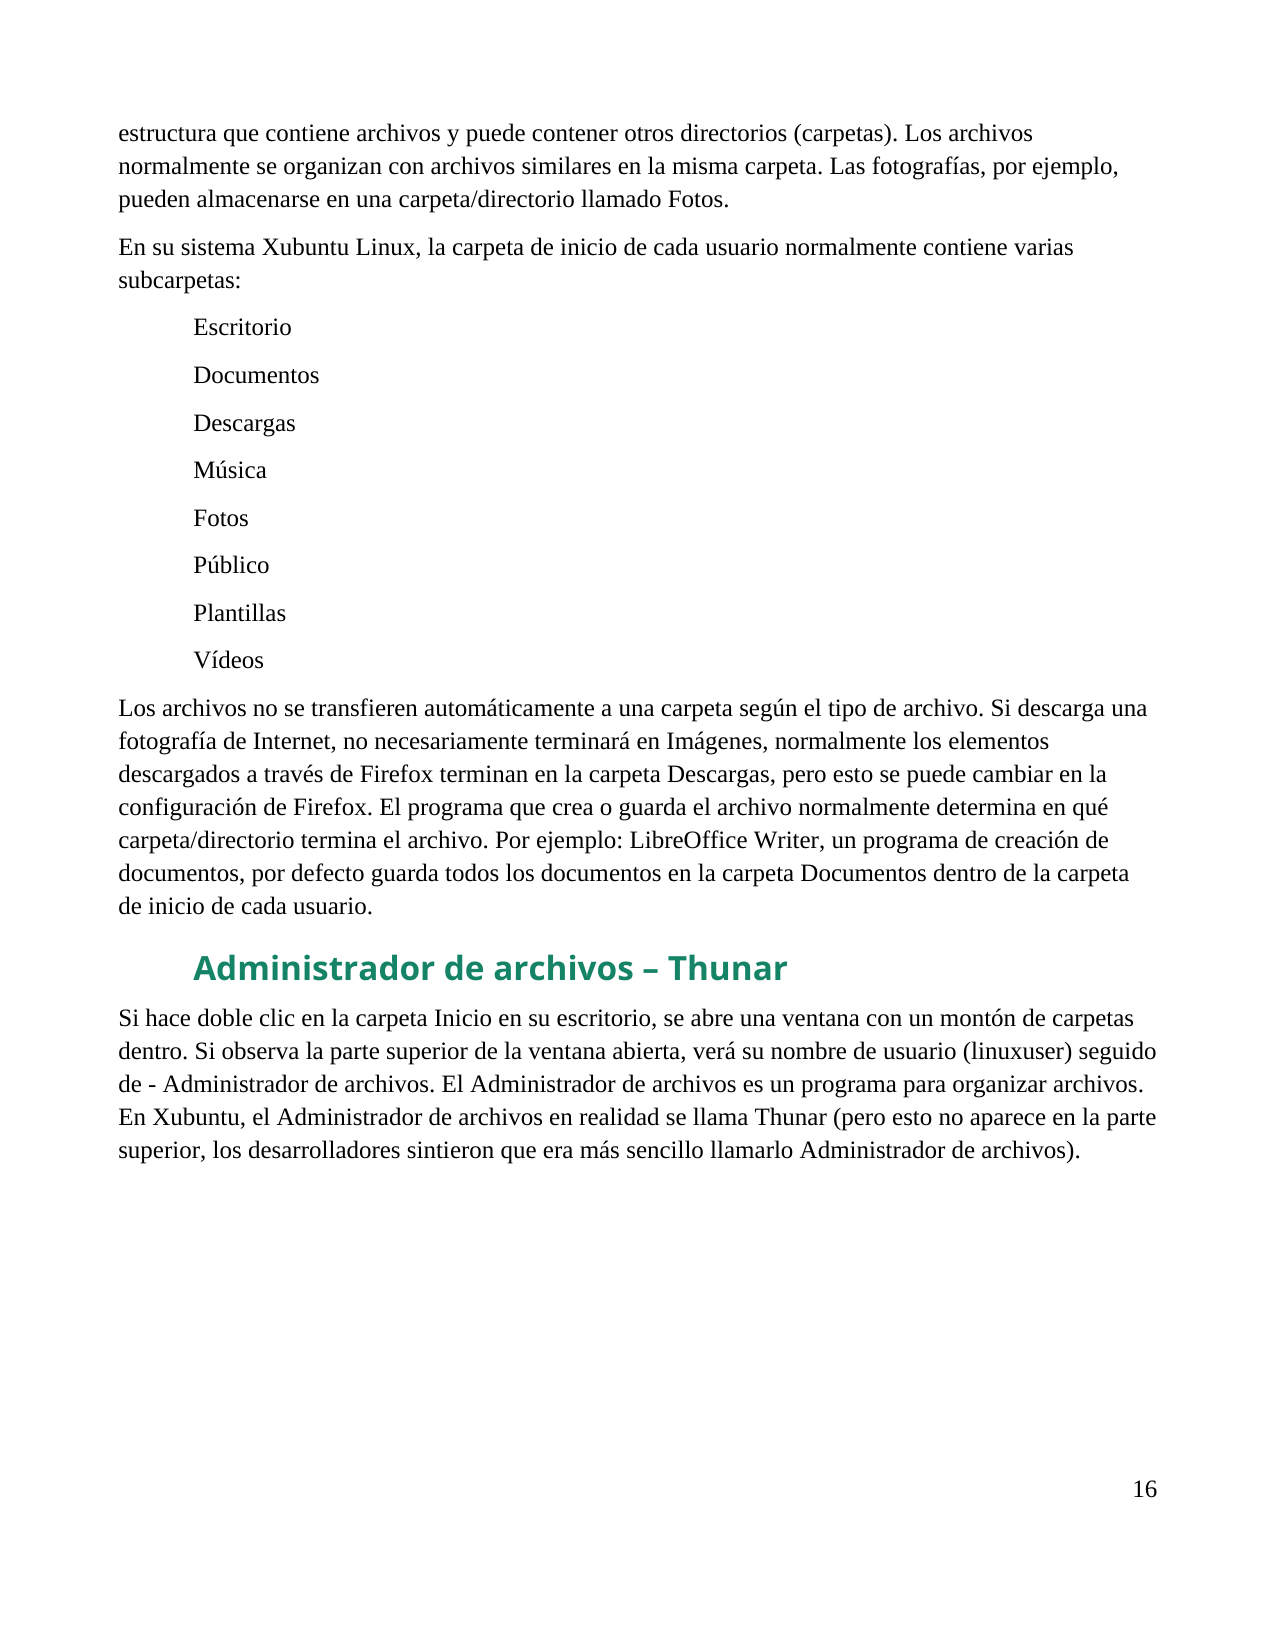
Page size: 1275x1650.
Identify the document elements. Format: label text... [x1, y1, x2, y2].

list Descargas [156, 408, 1157, 436]
text Si hace doble clic en la carpeta Inicio en su escritorio, se abre una ventana con un montón de carpetas dentro. Si observa la parte superior de la ventana abierta, verá su nombre de usuario (linuxuser) seguido de - Administrador de archivos. El Administrador de archivos es un programa para organizar archivos. En Xubuntu, el Administrador de archivos en realidad se llama Thunar (pero esto no aparece en la parte superior, los desarrolladores sintieron que era más sencillo llamarlo Administrador de archivos). [118, 1003, 1157, 1164]
subtitle Administrador de archivos – Thunar [118, 945, 1157, 991]
list Música [156, 455, 1157, 484]
list Plantillas [156, 598, 1157, 627]
list Vídeos [156, 646, 1157, 674]
text En su sistema Xubuntu Linux, la carpeta de inicio de cada usuario normalmente contiene varias subcarpetas: [118, 232, 1157, 293]
text Los archivos no se transfieren automáticamente a una carpeta según el tipo de archivo. Si descarga una fotografía de Internet, no necesariamente terminará en Imágenes, normalmente los elementos descargados a través de Firefox terminan en la carpeta Descargas, pero esto se puede cambiar en la configuración de Firefox. El programa que crea o guarda el archivo normalmente determina en qué carpeta/directorio termina el archivo. Por ejemplo: LibreOffice Writer, un programa de creación de documentos, por defecto guarda todos los documentos en la carpeta Documentos dentro de la carpeta de inicio de cada usuario. [118, 693, 1157, 920]
text estructura que contiene archivos y puede contener otros directorios (carpetas). Los archivos normalmente se organizan con archivos similares en la misma carpeta. Las fotografías, por ejemplo, pueden almacenarse en una carpeta/directorio llamado Fotos. [118, 118, 1157, 213]
list Público [156, 550, 1157, 579]
list Documentos [156, 360, 1157, 389]
list Escritorio [156, 312, 1157, 341]
list Fotos [156, 503, 1157, 532]
